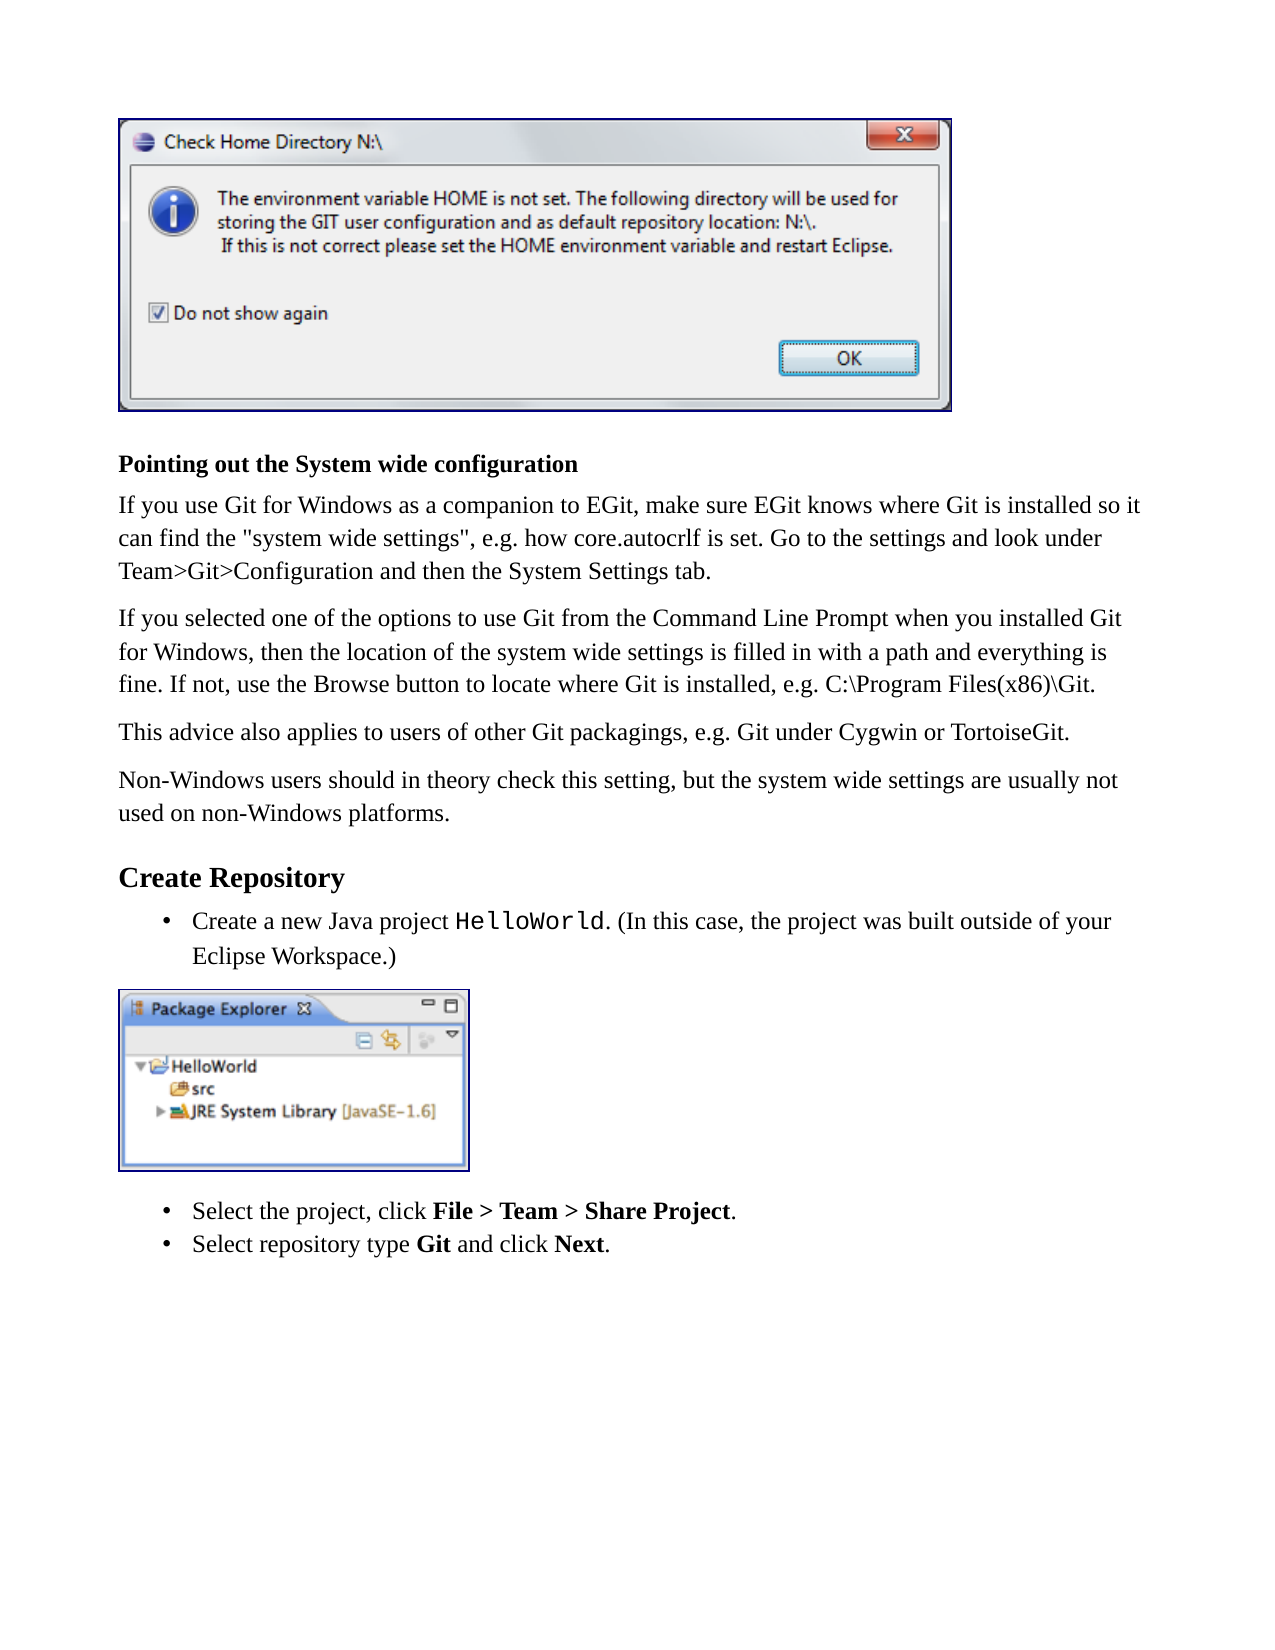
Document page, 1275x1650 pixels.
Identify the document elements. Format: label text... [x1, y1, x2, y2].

subtitle Create Repository [118, 860, 1157, 893]
picture [120, 990, 468, 1170]
text If you use Git for Windows as a companion to EGit, make sure EGit knows where Git is installed so it can find the "system wide settings", e.g. how core.autocrlf is set. Go to the settings and look under Team>Git>Configuration and then the System Settings tab. [118, 490, 1157, 585]
list Create a new Java project HelloWorld. (In this case, the project was built outside of your Eclipse Workspace.) [162, 906, 1157, 970]
text This advice also applies to users of other Git packagings, e.g. Git under Cygwin or TortoiseGit. [118, 717, 1157, 746]
list Select the project, click File > Team > Share Project. [162, 1196, 1157, 1224]
text If you selected one of the options to use Git from the Command Line Prompt when you installed Git for Windows, then the location of the system wide settings is filled in with a path and everything is fine. If not, use the Browse button to locate where Git is installed, e.g. C:\Program Files(x86)\Git. [118, 603, 1157, 698]
picture [120, 120, 951, 410]
subtitle Pointing out the System wide configuration [118, 449, 1157, 477]
text Non-Windows users should in theory check this setting, but the system wide settings are usually not used on non-Windows platforms. [118, 765, 1157, 827]
list Select repository type Git and click Next. [162, 1229, 1157, 1258]
